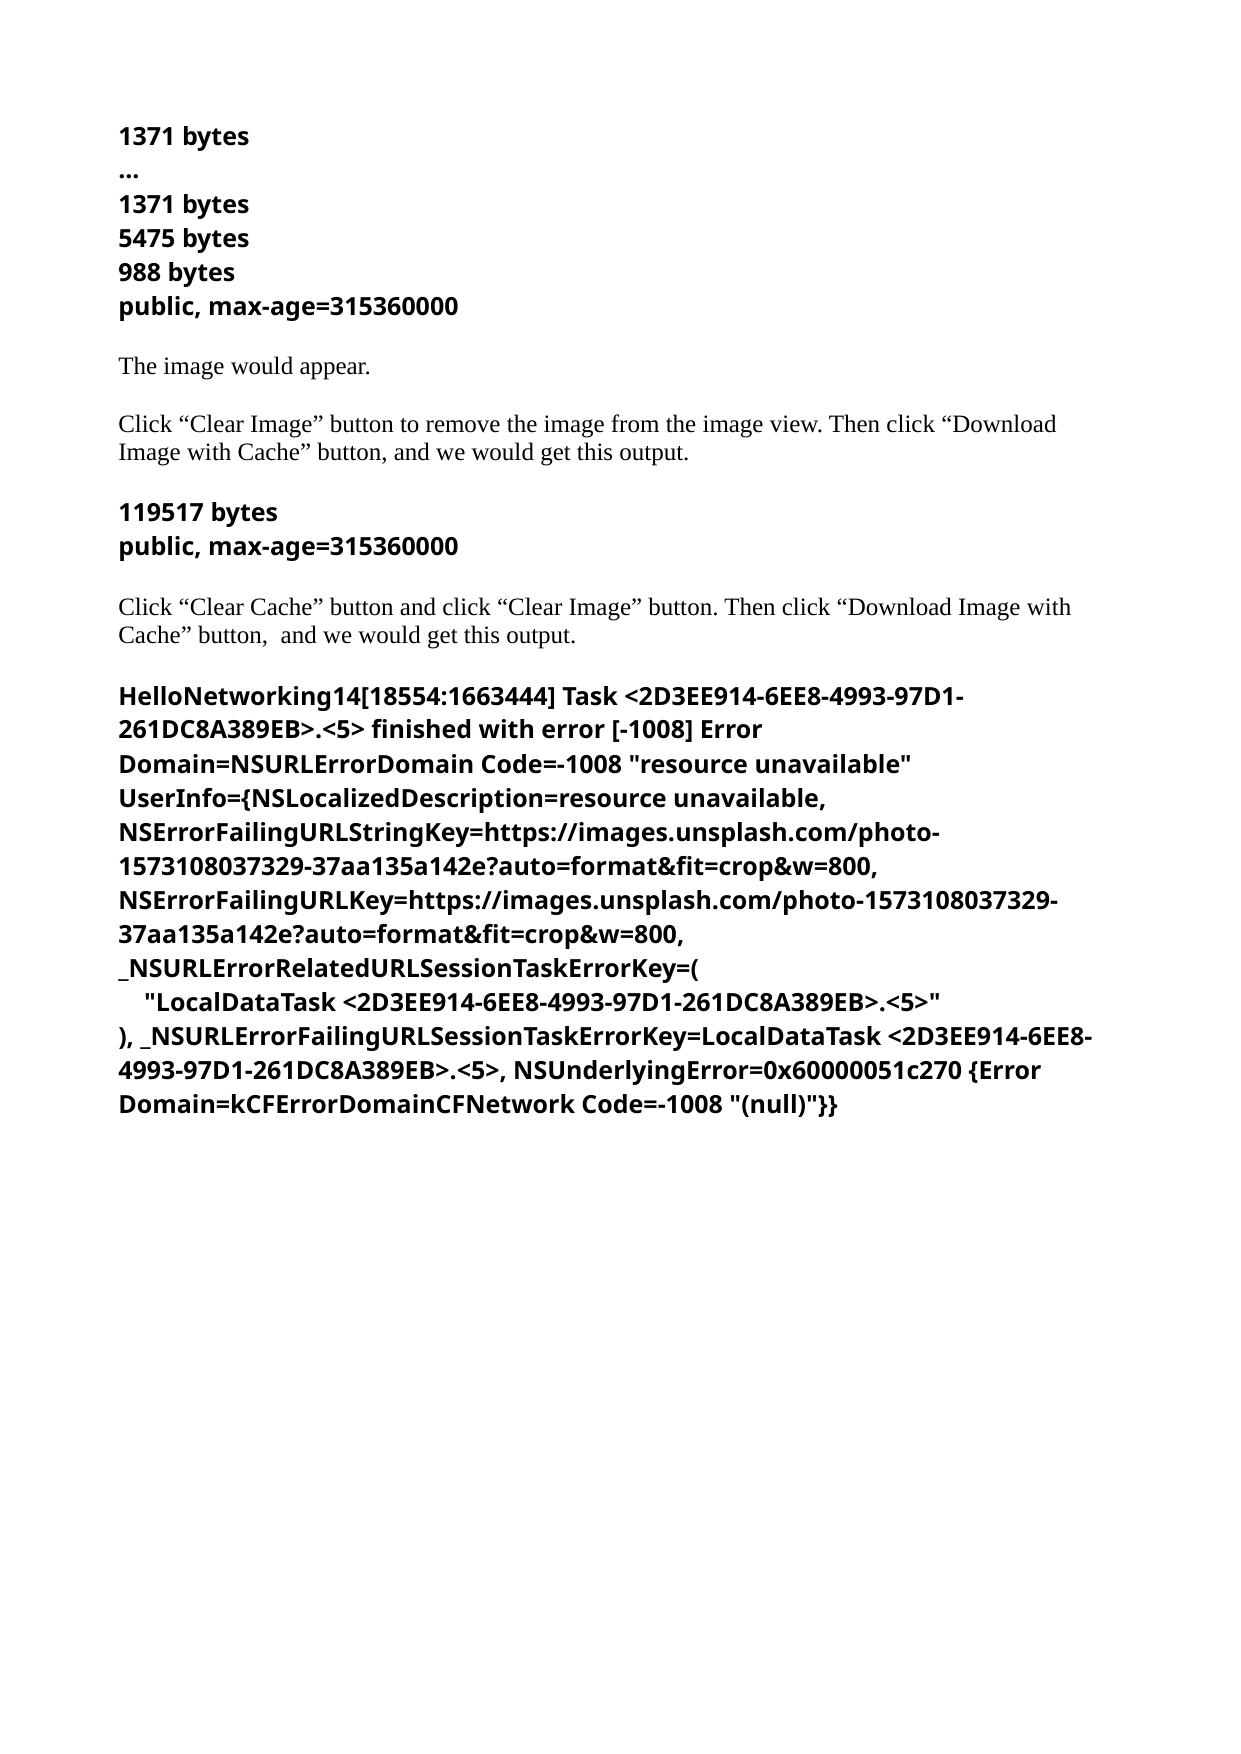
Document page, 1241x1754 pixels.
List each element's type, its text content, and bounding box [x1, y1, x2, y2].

text 5475 bytes [118, 220, 1122, 254]
text 988 bytes [118, 254, 1122, 288]
text public, max-age=315360000 [118, 288, 1122, 322]
text public, max-age=315360000 [118, 529, 1122, 563]
text ), _NSURLErrorFailingURLSessionTaskErrorKey=LocalDataTask <2D3EE914-6EE8-4993-97D1-261DC8A389EB>.<5>, NSUnderlyingError=0x60000051c270 {Error Domain=kCFErrorDomainCFNetwork Code=-1008 "(null)"}} [118, 1019, 1122, 1121]
text The image would appear. [118, 351, 1122, 380]
text 1371 bytes [118, 118, 1122, 152]
text HelloNetworking14[18554:1663444] Task <2D3EE914-6EE8-4993-97D1-261DC8A389EB>.<5> finished with error [-1008] Error Domain=NSURLErrorDomain Code=-1008 "resource unavailable" UserInfo={NSLocalizedDescription=resource unavailable, NSErrorFailingURLStringKey=https://images.unsplash.com/photo-1573108037329-37aa135a142e?auto=format&fit=crop&w=800, NSErrorFailingURLKey=https://images.unsplash.com/photo-1573108037329-37aa135a142e?auto=format&fit=crop&w=800, _NSURLErrorRelatedURLSessionTaskErrorKey=( [118, 678, 1122, 985]
text Click “Clear Cache” button and click “Clear Image” button. Then click “Download Image with Cache” button, and we would get this output. [118, 592, 1122, 649]
text 1371 bytes [118, 186, 1122, 220]
text 119517 bytes [118, 495, 1122, 529]
text "LocalDataTask <2D3EE914-6EE8-4993-97D1-261DC8A389EB>.<5>" [118, 985, 1122, 1019]
text ... [118, 152, 1122, 186]
text Click “Clear Image” button to remove the image from the image view. Then click “Download Image with Cache” button, and we would get this output. [118, 409, 1122, 466]
